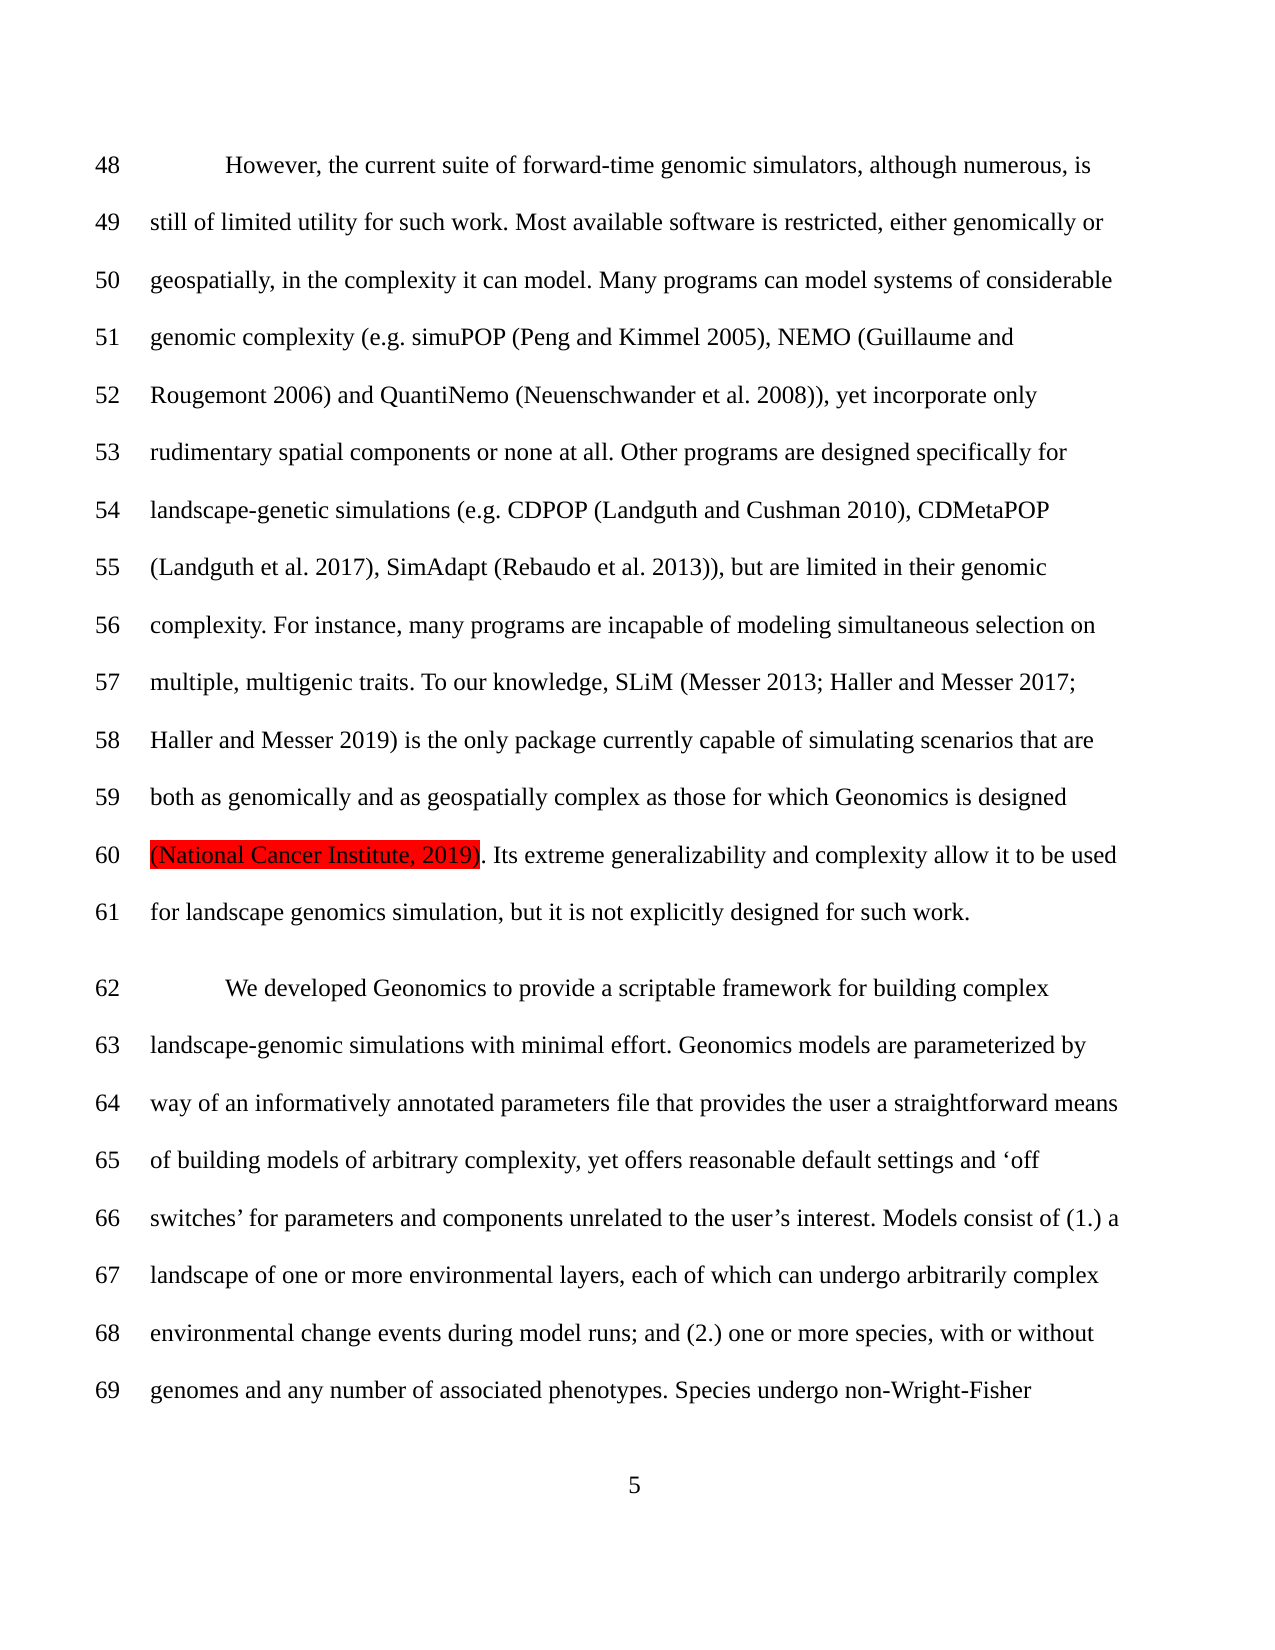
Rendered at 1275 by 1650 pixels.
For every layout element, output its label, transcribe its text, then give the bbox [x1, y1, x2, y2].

text However, the current suite of forward-time genomic simulators, although numerous, is still of limited utility for such work. Most available software is restricted, either genomically or geospatially, in the complexity it can model. Many programs can model systems of considerable genomic complexity (e.g. simuPOP (Peng and Kimmel 2005), NEMO (Guillaume and Rougemont 2006) and QuantiNemo (Neuenschwander et al. 2008)), yet incorporate only rudimentary spatial components or none at all. Other programs are designed specifically for landscape-genetic simulations (e.g. CDPOP (Landguth and Cushman 2010), CDMetaPOP (Landguth et al. 2017), SimAdapt (Rebaudo et al. 2013)), but are limited in their genomic complexity. For instance, many programs are incapable of modeling simultaneous selection on multiple, multigenic traits. To our knowledge, SLiM (Messer 2013; Haller and Messer 2017; Haller and Messer 2019) is the only package currently capable of simulating scenarios that are both as genomically and as geospatially complex as those for which Geonomics is designed (National Cancer Institute, 2019). Its extreme generalizability and complexity allow it to be used for landscape genomics simulation, but it is not explicitly designed for such work. [150, 150, 1125, 926]
text We developed Geonomics to provide a scriptable framework for building complex landscape-genomic simulations with minimal effort. Geonomics models are parameterized by way of an informatively annotated parameters file that provides the user a straightforward means of building models of arbitrary complexity, yet offers reasonable default settings and ‘off switches’ for parameters and components unrelated to the user’s interest. Models consist of (1.) a landscape of one or more environmental layers, each of which can undergo arbitrarily complex environmental change events during model runs; and (2.) one or more species, with or without genomes and any number of associated phenotypes. Species undergo non-Wright-Fisher [150, 973, 1125, 1404]
